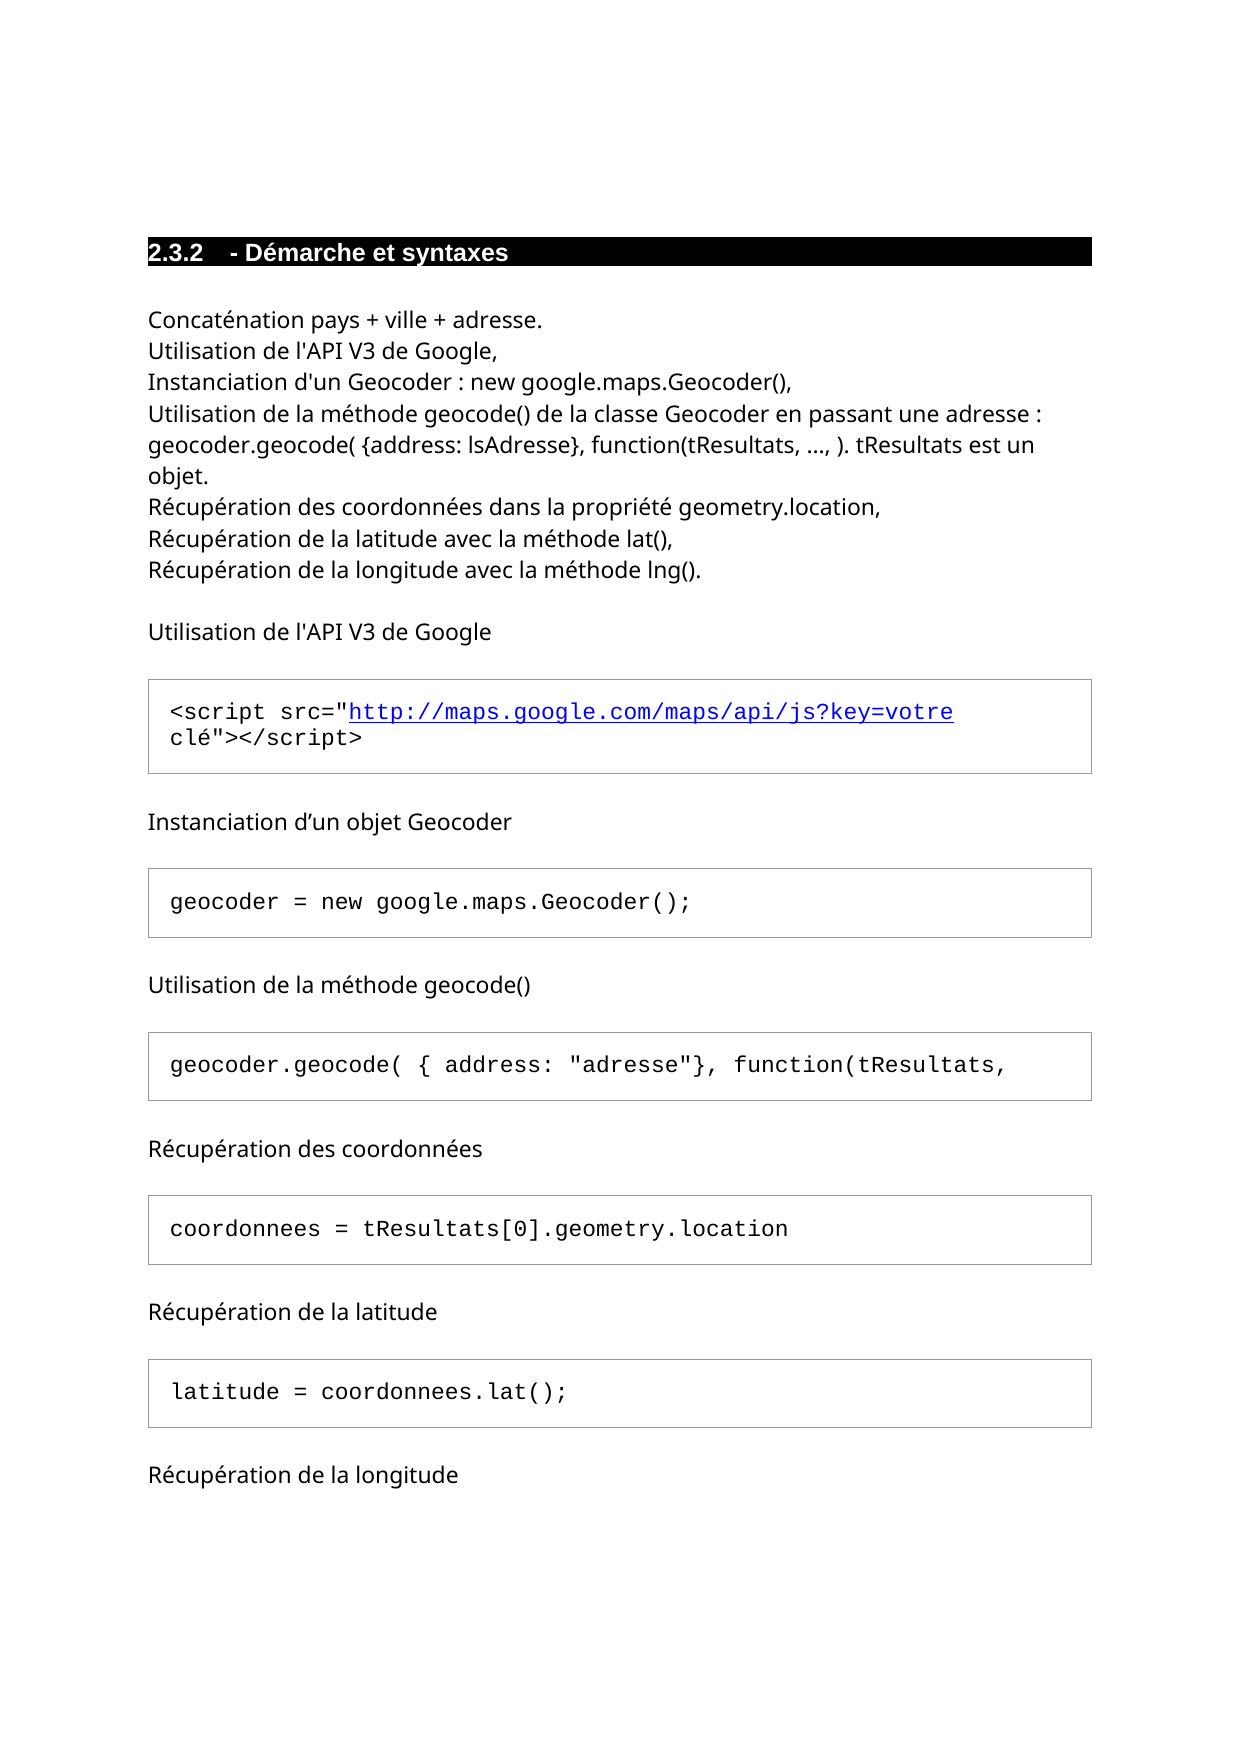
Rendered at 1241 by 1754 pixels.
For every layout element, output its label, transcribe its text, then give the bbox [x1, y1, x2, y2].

text Récupération de la latitude [148, 1296, 1092, 1327]
text Récupération de la latitude avec la méthode lat(), [148, 522, 1092, 554]
text coordonnees = tResultats[0].geometry.location [149, 1196, 1091, 1264]
text latitude = coordonnees.lat(); [149, 1360, 1091, 1427]
text geocoder = new google.maps.Geocoder(); [149, 869, 1091, 937]
text Utilisation de l'API V3 de Google [148, 616, 1092, 647]
text Utilisation de la méthode geocode() de la classe Geocoder en passant une adresse : geocoder.geocode( {address: lsAdresse}, function(tResultats, …, ). tResultats est un objet. [148, 397, 1092, 491]
text Instanciation d’un objet Geocoder [148, 806, 1092, 837]
text Récupération des coordonnées [148, 1132, 1092, 1164]
text <script src="http://maps.google.com/maps/api/js?key=votre clé"></script> [149, 680, 1091, 773]
text Récupération de la longitude [148, 1459, 1092, 1491]
text Récupération des coordonnées dans la propriété geometry.location, [148, 491, 1092, 522]
text Instanciation d'un Geocoder : new google.maps.Geocoder(), [148, 366, 1092, 397]
text Utilisation de la méthode geocode() [148, 969, 1092, 1000]
text Concaténation pays + ville + adresse. [148, 304, 1092, 335]
subtitle - Démarche et syntaxes [148, 237, 1092, 266]
text geocoder.geocode( { address: "adresse"}, function(tResultats, [149, 1033, 1091, 1100]
text Récupération de la longitude avec la méthode lng(). [148, 554, 1092, 585]
text Utilisation de l'API V3 de Google, [148, 335, 1092, 366]
